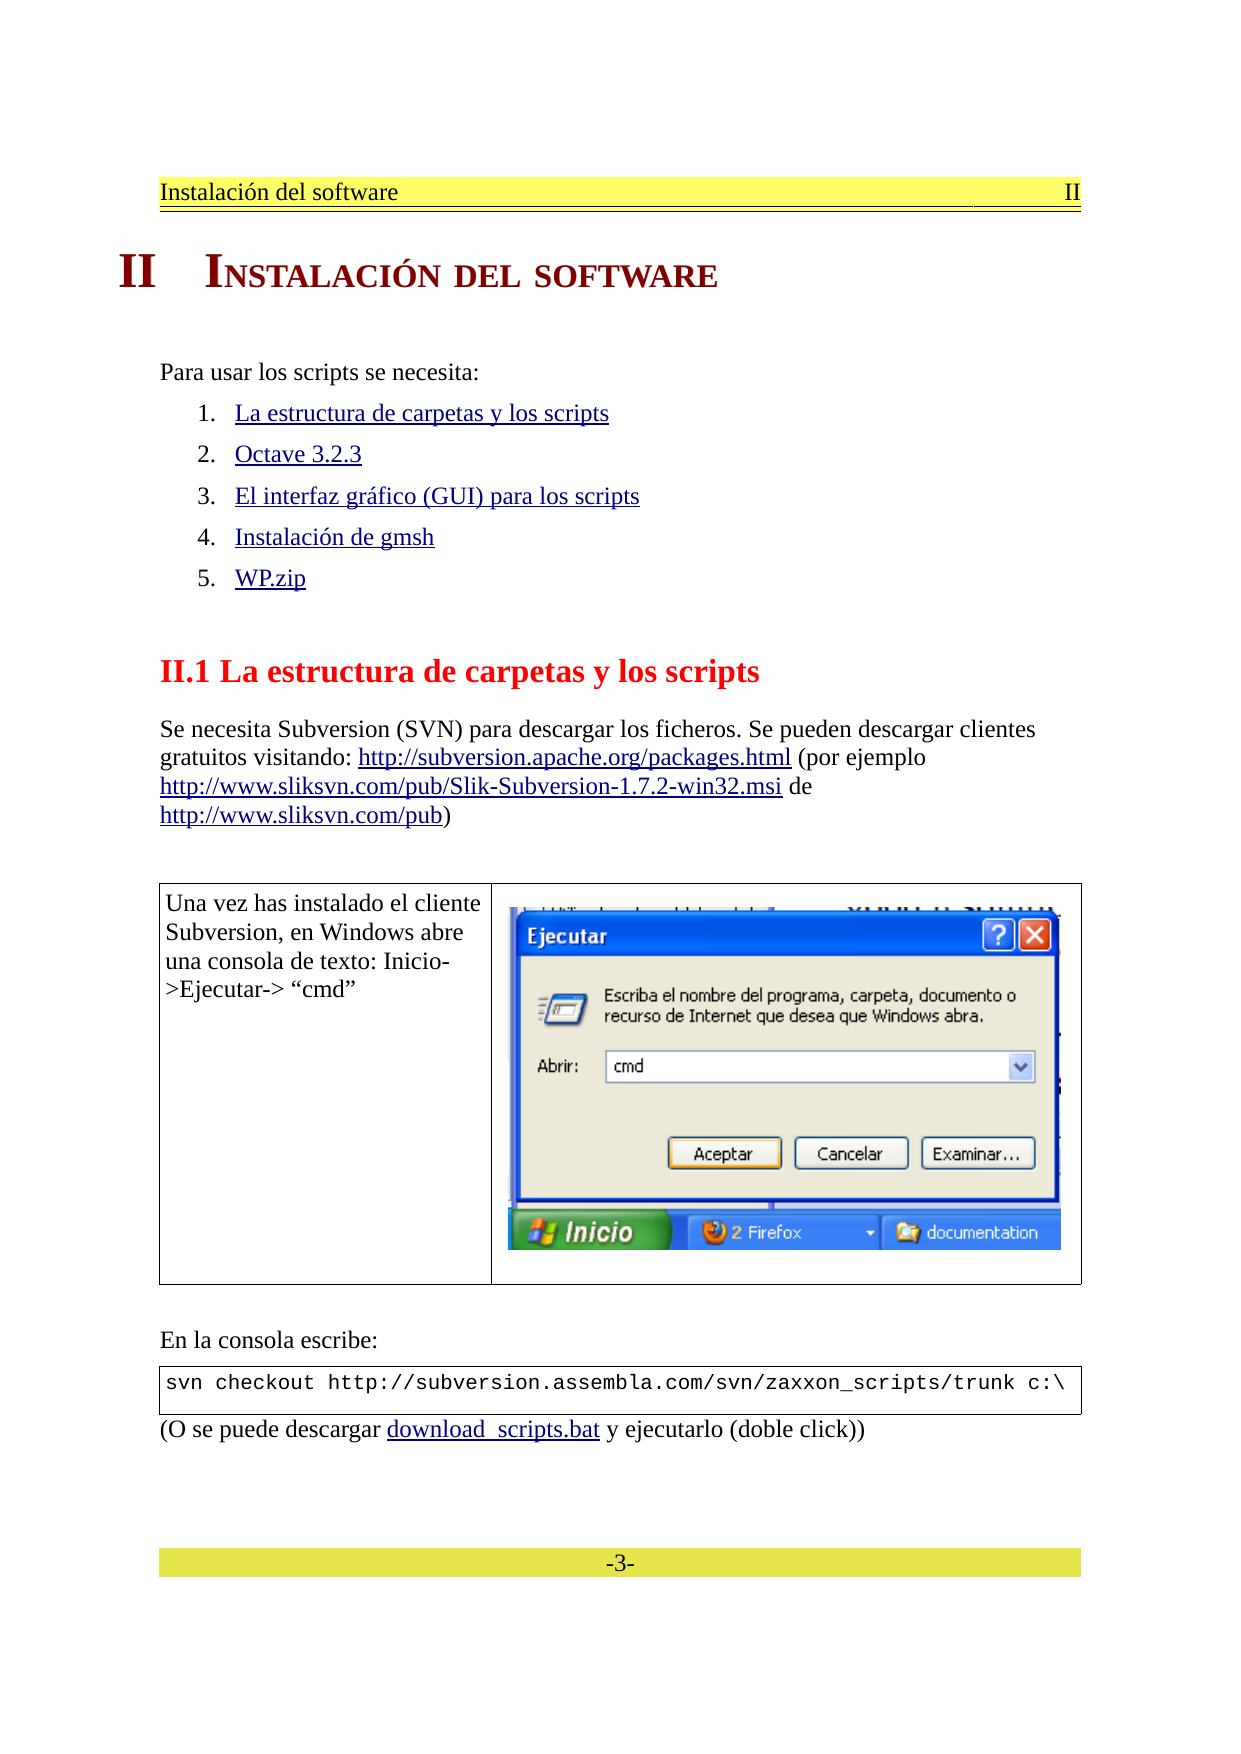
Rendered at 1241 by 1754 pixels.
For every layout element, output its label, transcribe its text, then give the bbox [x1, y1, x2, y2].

text Para usar los scripts se necesita: [159, 357, 1081, 386]
subtitle La estructura de carpetas y los scripts [159, 652, 1081, 690]
subtitle Instalación del software [118, 240, 1081, 298]
text (O se puede descargar download_scripts.bat y ejecutarlo (doble click)) [159, 1415, 1081, 1443]
list WP.zip [197, 563, 1081, 592]
list El interfaz gráfico (GUI) para los scripts [197, 481, 1081, 509]
list Instalación de gmsh [197, 522, 1081, 551]
list Octave 3.2.3 [197, 439, 1081, 468]
table_header svn checkout http://subversion.assembla.com/svn/zaxxon_scripts/trunk c:\ [160, 1367, 1081, 1414]
table_header Una vez has instalado el cliente Subversion, en Windows abre una consola de texto: Inicio->Ejecutar-> “cmd” [160, 884, 491, 1284]
text Se necesita Subversion (SVN) para descargar los ficheros. Se pueden descargar clientes gratuitos visitando: http://subversion.apache.org/packages.html (por ejemplo http://www.sliksvn.com/pub/Slik-Subversion-1.7.2-win32.msi de http://www.sliksvn.com/pub) [159, 714, 1081, 829]
list La estructura de carpetas y los scripts [197, 398, 1081, 427]
picture [507, 907, 1061, 1250]
table_header [492, 884, 1081, 1284]
text En la consola escribe: [159, 1325, 1081, 1354]
